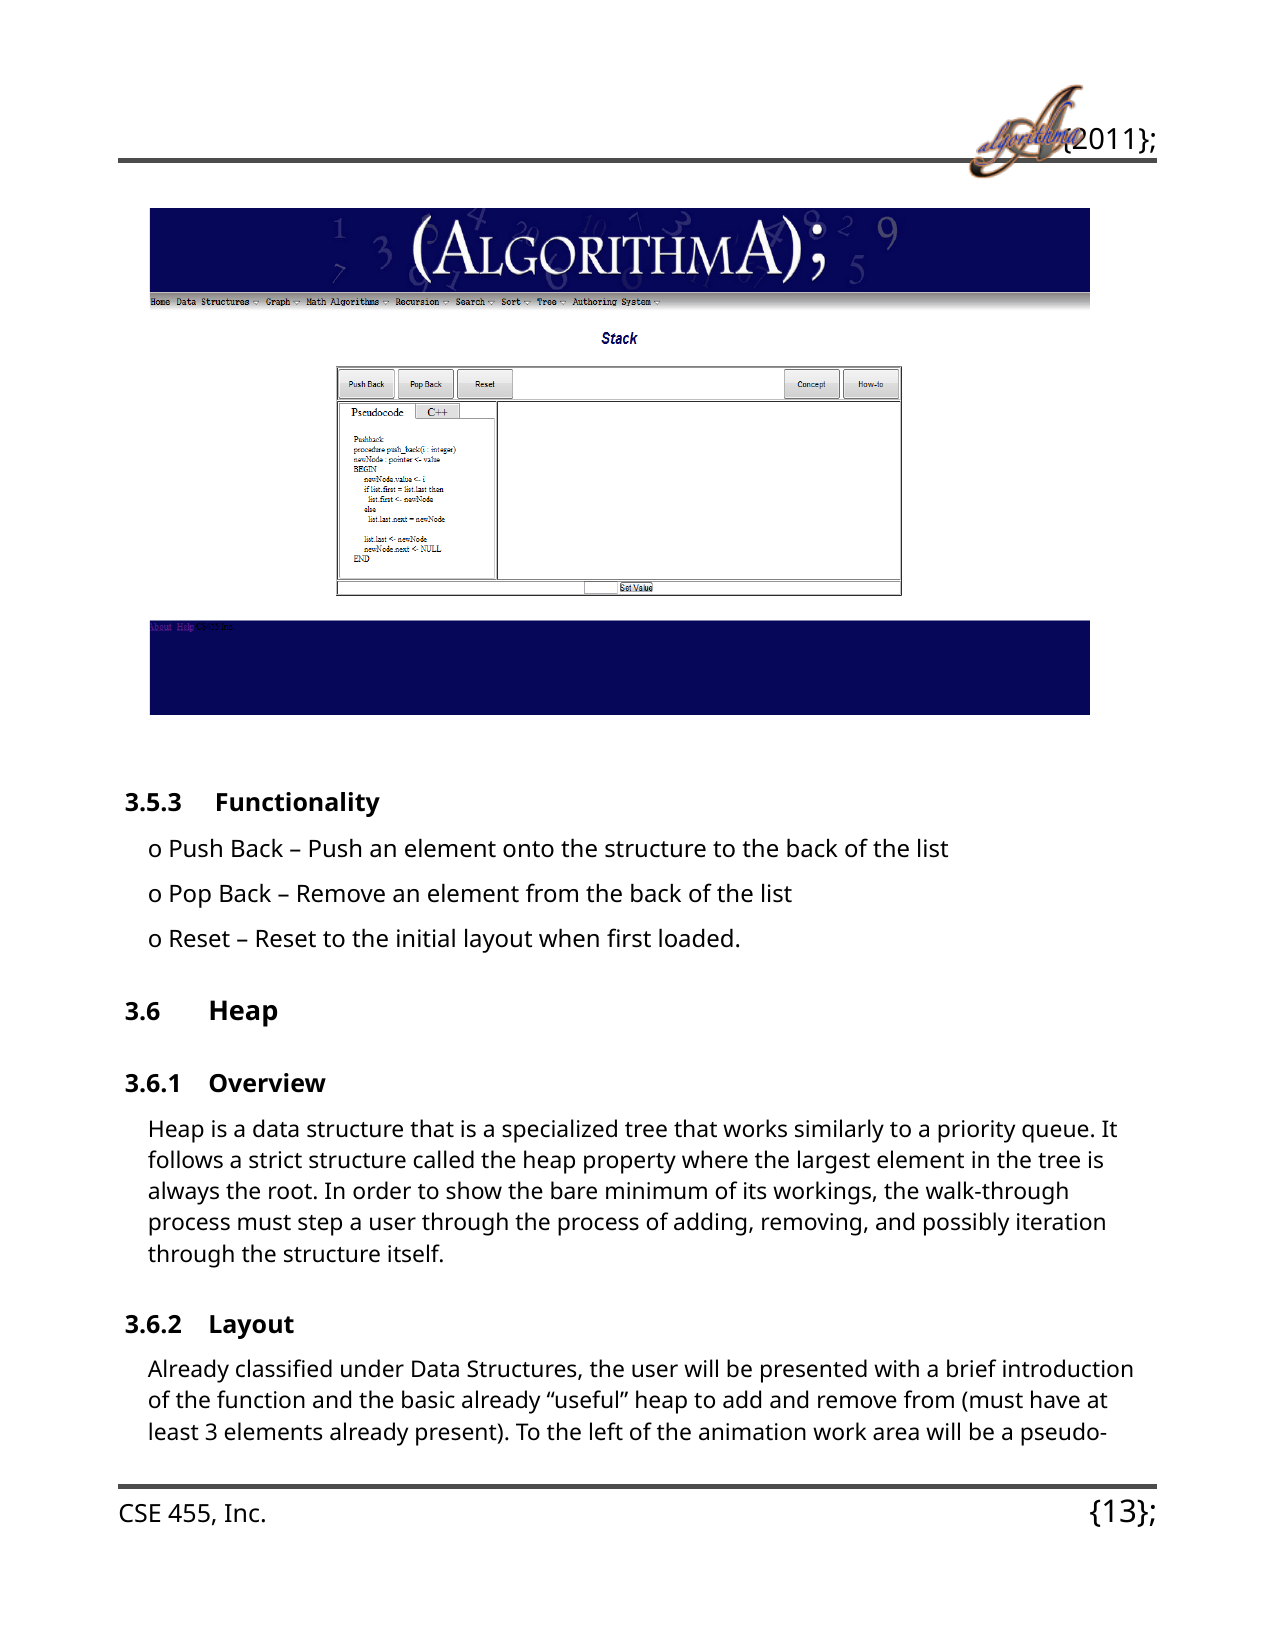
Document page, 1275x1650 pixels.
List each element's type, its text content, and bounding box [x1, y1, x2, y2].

text o Pop Back – Remove an element from the back of the list [148, 876, 1157, 909]
subtitle Heap [118, 992, 1157, 1028]
text o Push Back – Push an element onto the structure to the back of the list [148, 831, 1157, 864]
text Heap is a data structure that is a specialized tree that works similarly to a priority queue. It follows a strict structure called the heap property where the largest element in the tree is always the root. In order to show the bare minimum of its workings, the walk-through process must step a user through the process of adding, removing, and possibly iteration through the structure itself. [148, 1113, 1157, 1269]
picture [149, 208, 1090, 715]
picture [966, 83, 1087, 180]
subtitle Overview [118, 1066, 1157, 1100]
subtitle Functionality [118, 785, 1157, 819]
subtitle Layout [118, 1306, 1157, 1340]
text Already classified under Data Structures, the user will be presented with a brief introduction of the function and the basic already “useful” heap to add and remove from (must have at least 3 elements already present). To the left of the animation work area will be a pseudo- [148, 1353, 1157, 1447]
text o Reset – Reset to the initial layout when first loaded. [148, 922, 1157, 954]
